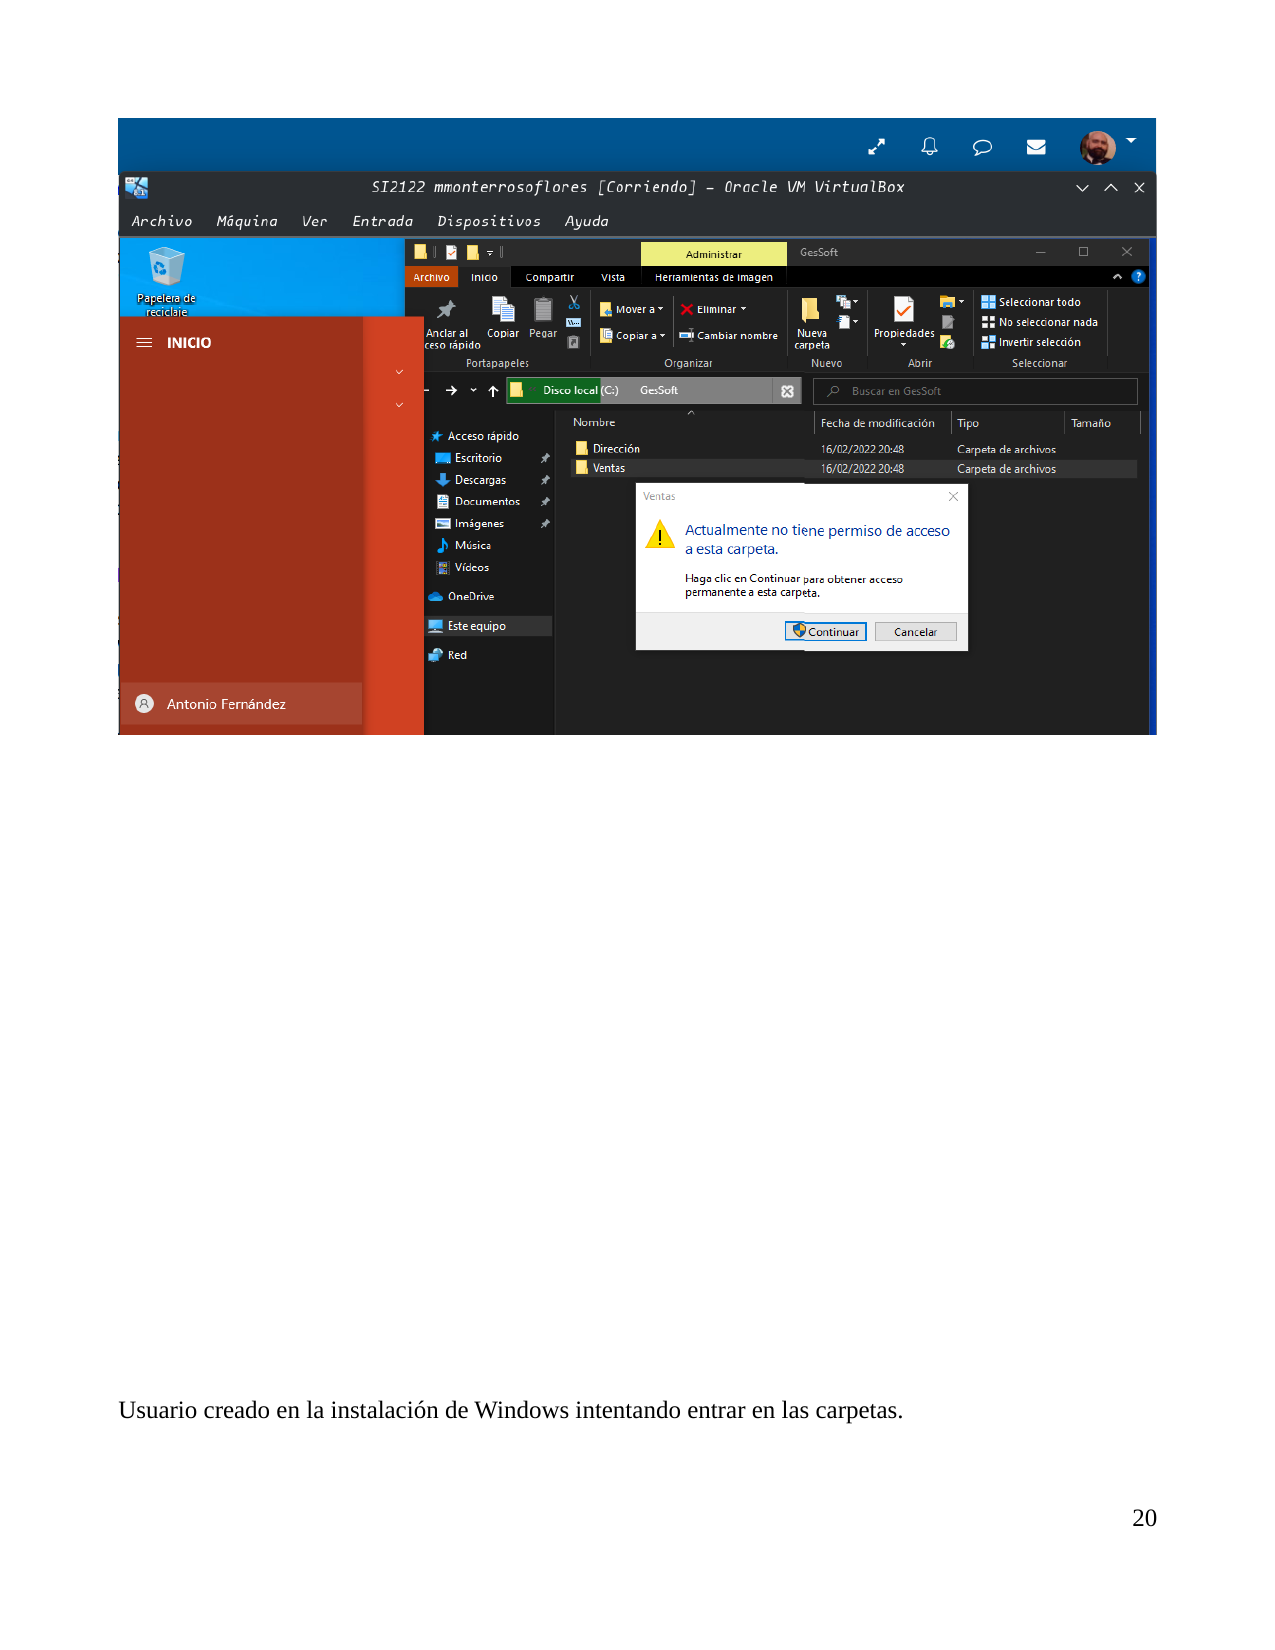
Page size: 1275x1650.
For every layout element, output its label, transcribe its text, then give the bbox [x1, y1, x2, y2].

picture [118, 118, 1157, 735]
text Usuario creado en la instalación de Windows intentando entrar en las carpetas. [118, 1396, 1157, 1424]
table_header [118, 735, 1157, 763]
